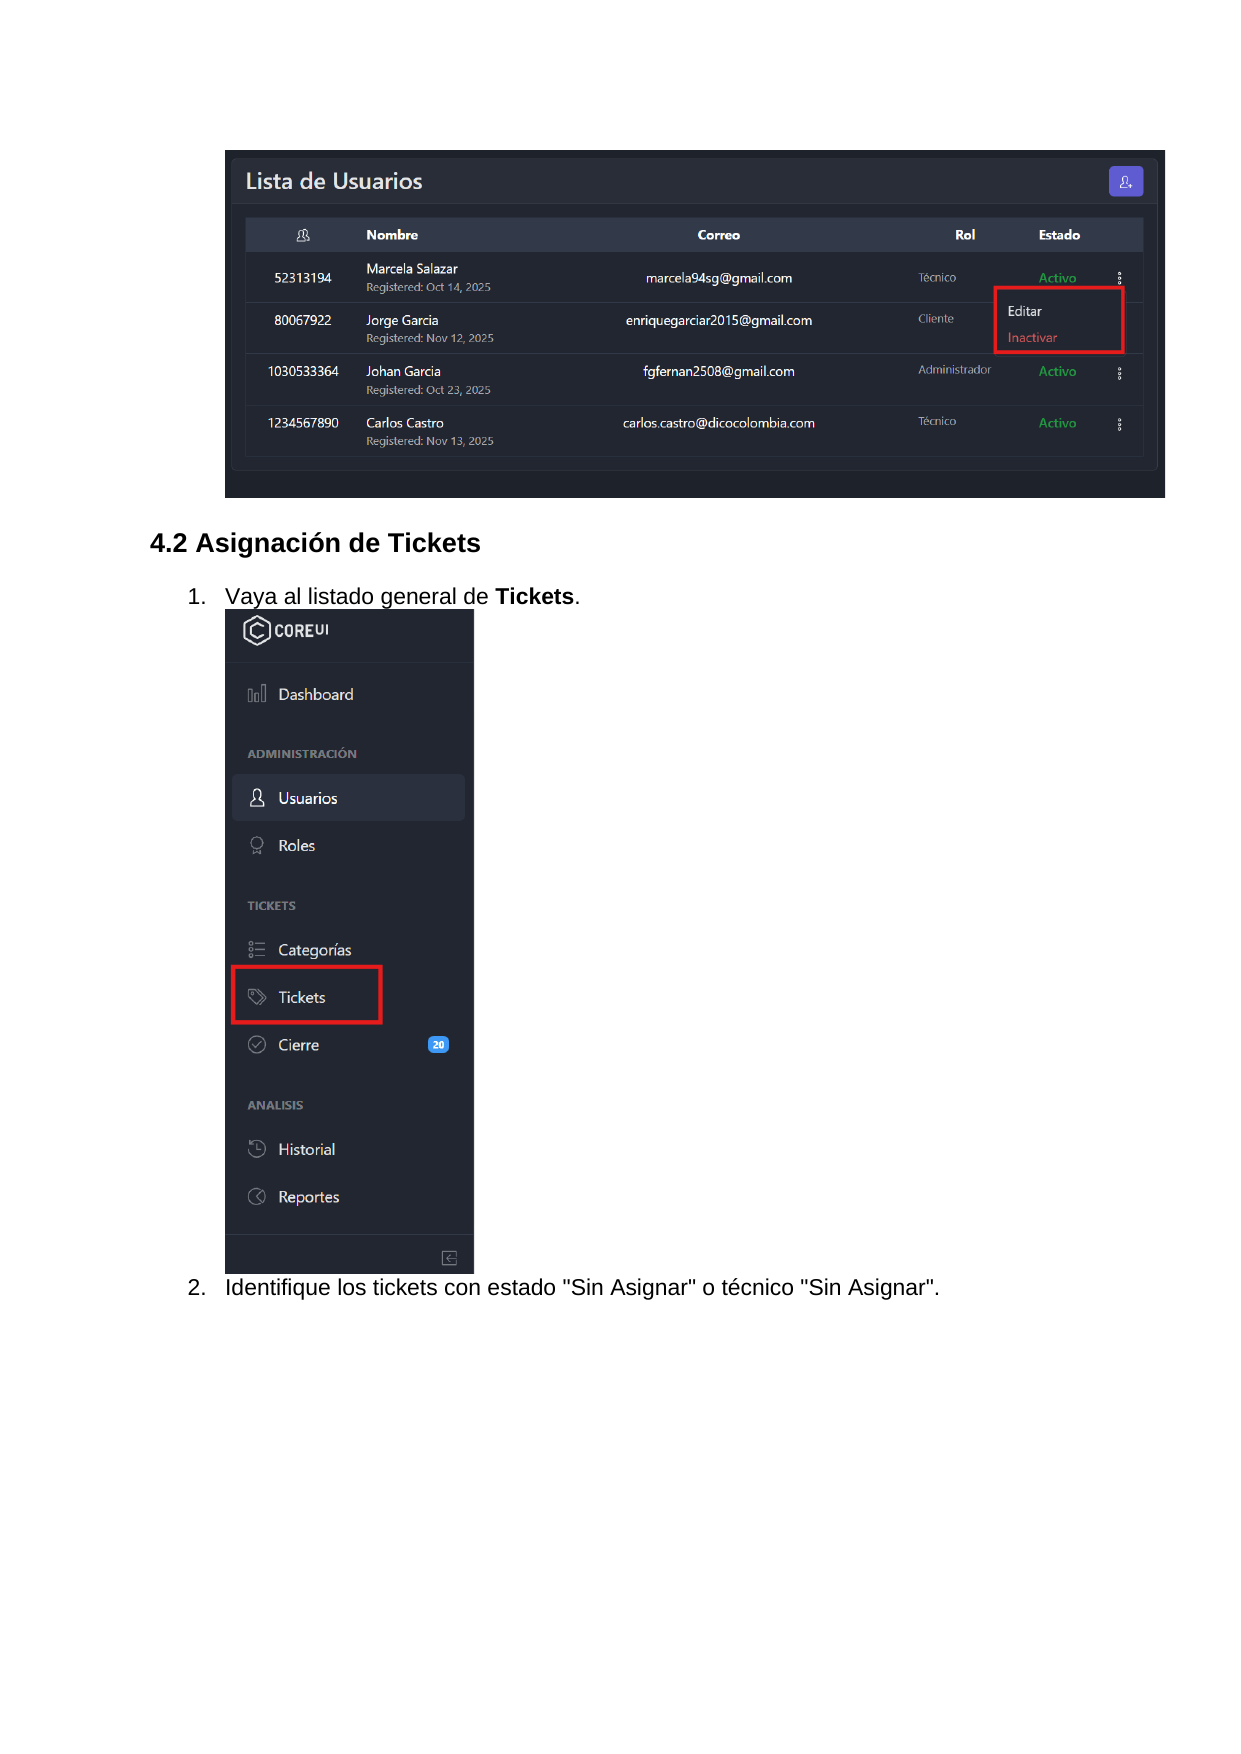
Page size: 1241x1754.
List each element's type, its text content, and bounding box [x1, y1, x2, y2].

list Vaya al listado general de Tickets. [187, 583, 1090, 1273]
picture [225, 609, 475, 1274]
subtitle 4.2 Asignación de Tickets [150, 527, 1090, 558]
list Identifique los tickets con estado "Sin Asignar" o técnico "Sin Asignar". [187, 1273, 1090, 1300]
list [187, 150, 225, 498]
picture [225, 150, 1166, 498]
